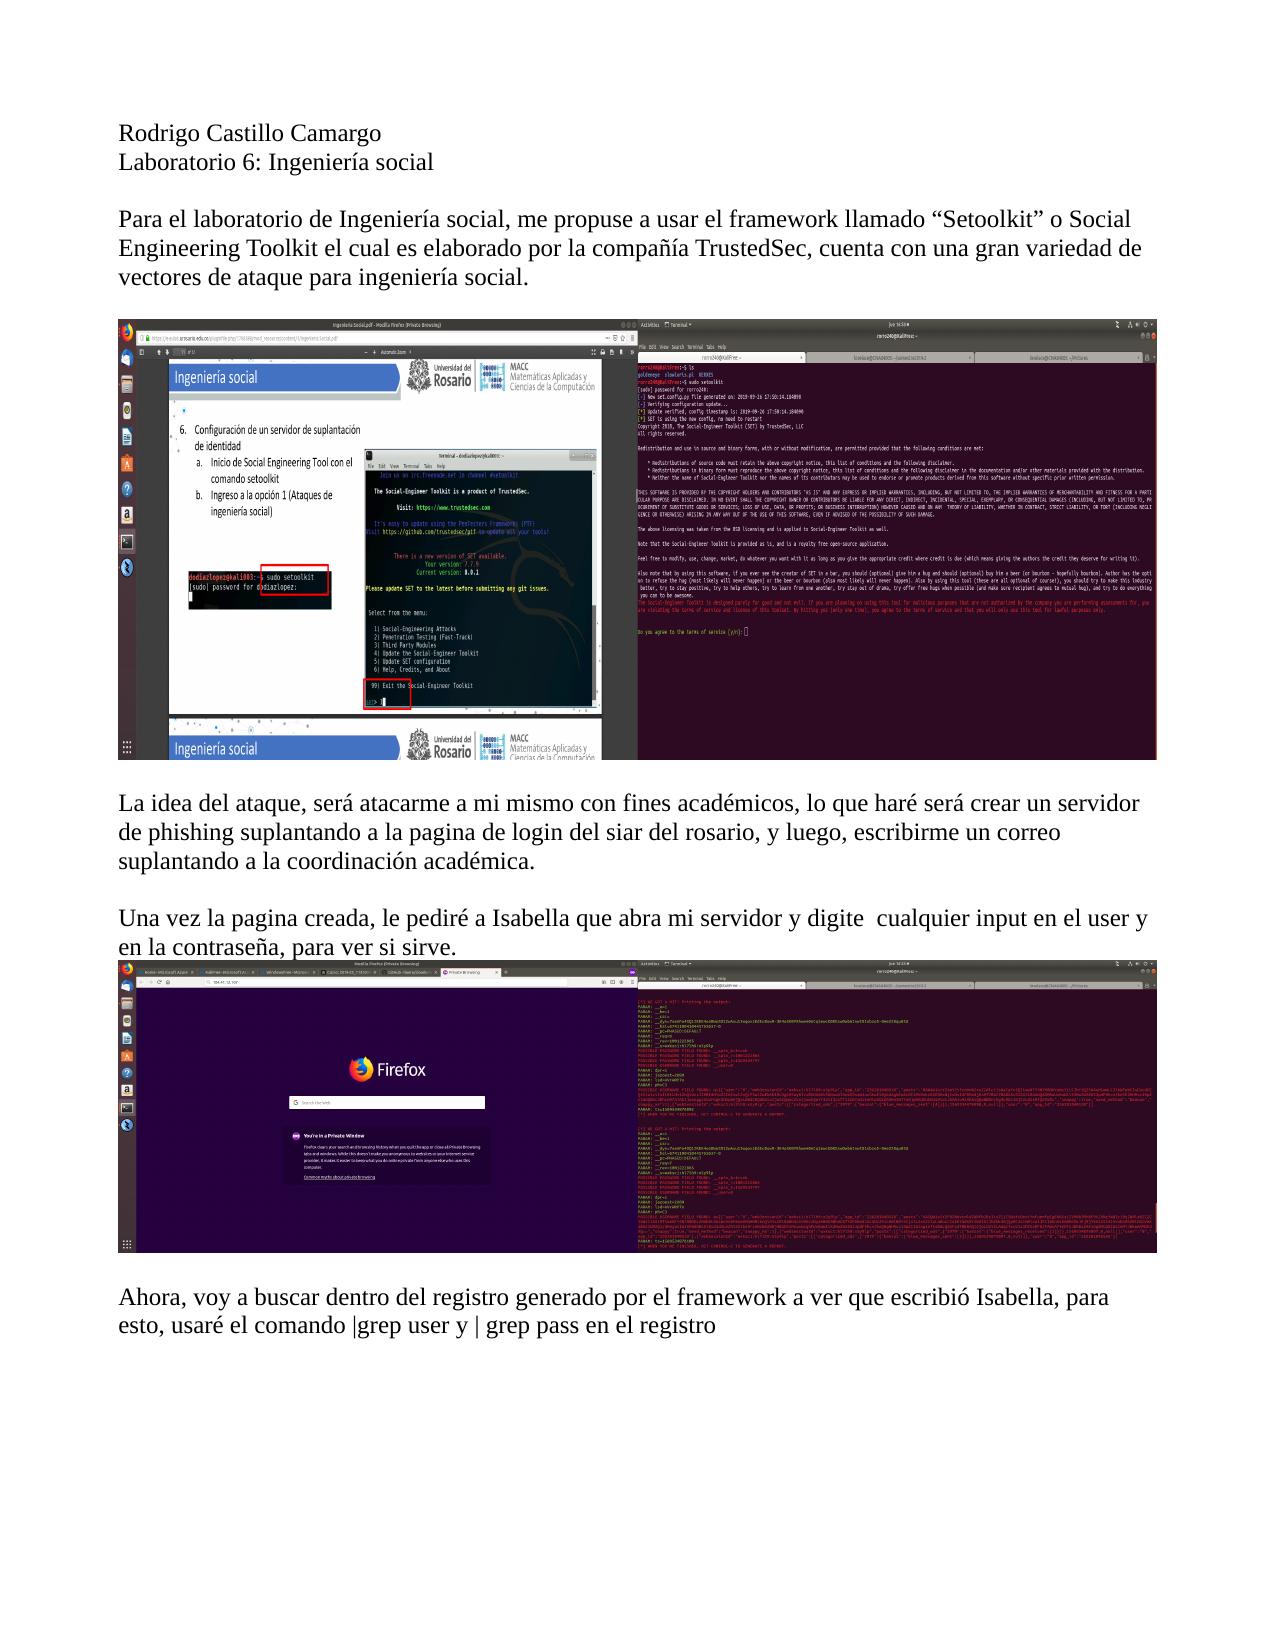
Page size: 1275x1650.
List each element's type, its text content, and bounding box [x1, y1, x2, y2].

text Ahora, voy a buscar dentro del registro generado por el framework a ver que escribió Isabella, para esto, usaré el comando |grep user y | grep pass en el registro [118, 1282, 1157, 1339]
picture [118, 960, 1157, 1253]
text Laboratorio 6: Ingeniería social [118, 147, 1157, 176]
text Para el laboratorio de Ingeniería social, me propuse a usar el framework llamado “Setoolkit” o Social Engineering Toolkit el cual es elaborado por la compañía TrustedSec, cuenta con una gran variedad de vectores de ataque para ingeniería social. [118, 204, 1157, 291]
picture [118, 319, 1157, 760]
text Rodrigo Castillo Camargo [118, 118, 1157, 147]
text La idea del ataque, será atacarme a mi mismo con fines académicos, lo que haré será crear un servidor de phishing suplantando a la pagina de login del siar del rosario, y luego, escribirme un correo suplantando a la coordinación académica. [118, 788, 1157, 874]
text Una vez la pagina creada, le pediré a Isabella que abra mi servidor y digite cualquier input en el user y en la contraseña, para ver si sirve. [118, 903, 1157, 960]
